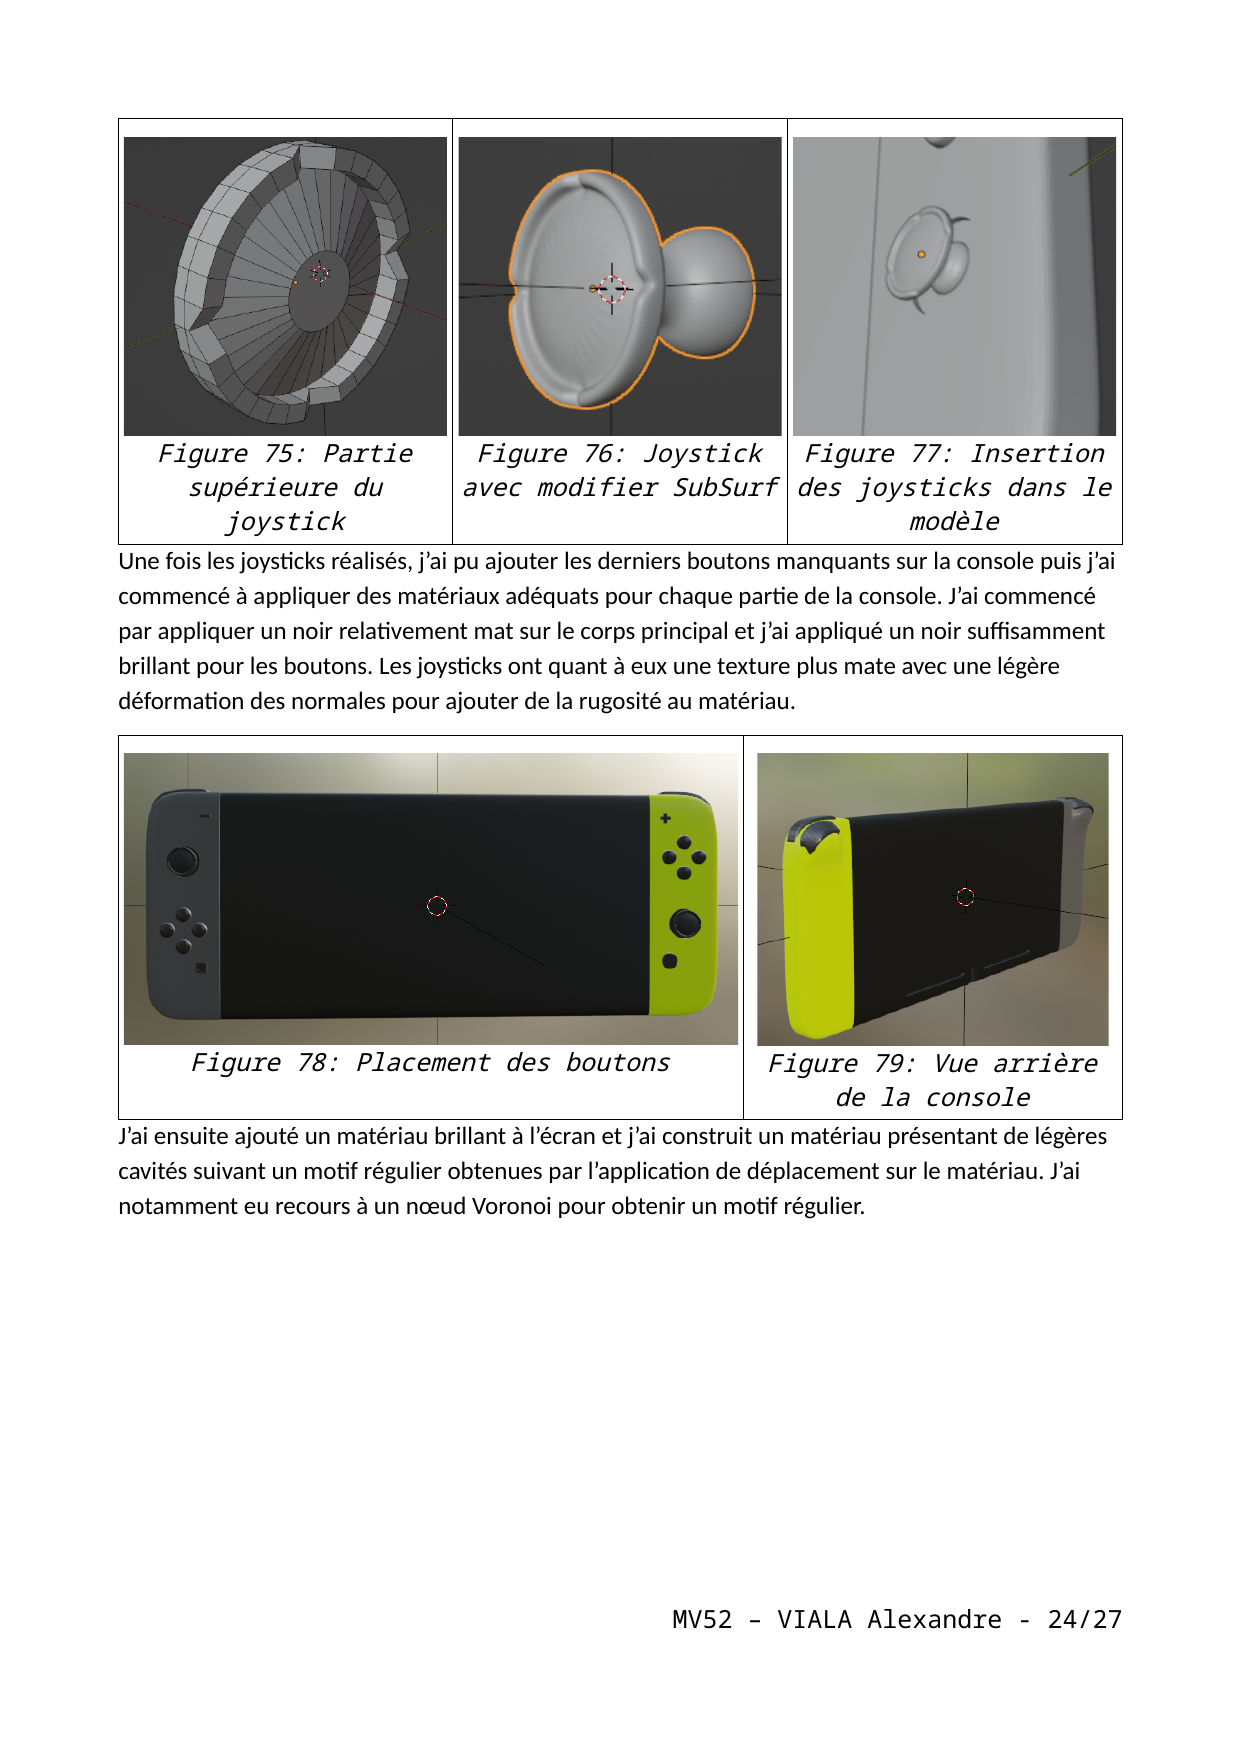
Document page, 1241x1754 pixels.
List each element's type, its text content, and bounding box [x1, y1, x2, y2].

text Une fois les joysticks réalisés, j’ai pu ajouter les derniers boutons manquants sur la console puis j’ai commencé à appliquer des matériaux adéquats pour chaque partie de la console. J’ai commencé par appliquer un noir relativement mat sur le corps principal et j’ai appliqué un noir suffisamment brillant pour les boutons. Les joysticks ont quant à eux une texture plus mate avec une légère déformation des normales pour ajouter de la rugosité au matériau. [118, 545, 1122, 715]
text J’ai ensuite ajouté un matériau brillant à l’écran et j’ai construit un matériau présentant de légères cavités suivant un motif régulier obtenues par l’application de déplacement sur le matériau. J’ai notamment eu recours à un nœud Voronoi pour obtenir un motif régulier. [118, 1120, 1122, 1221]
table_header [119, 119, 452, 544]
picture [793, 137, 1117, 436]
picture [123, 753, 739, 1045]
picture [123, 137, 447, 436]
table_header [788, 119, 1122, 544]
table_header [744, 736, 1122, 1119]
table_header [453, 119, 787, 544]
picture [757, 753, 1109, 1046]
picture [458, 137, 782, 436]
table_header [119, 736, 743, 1119]
